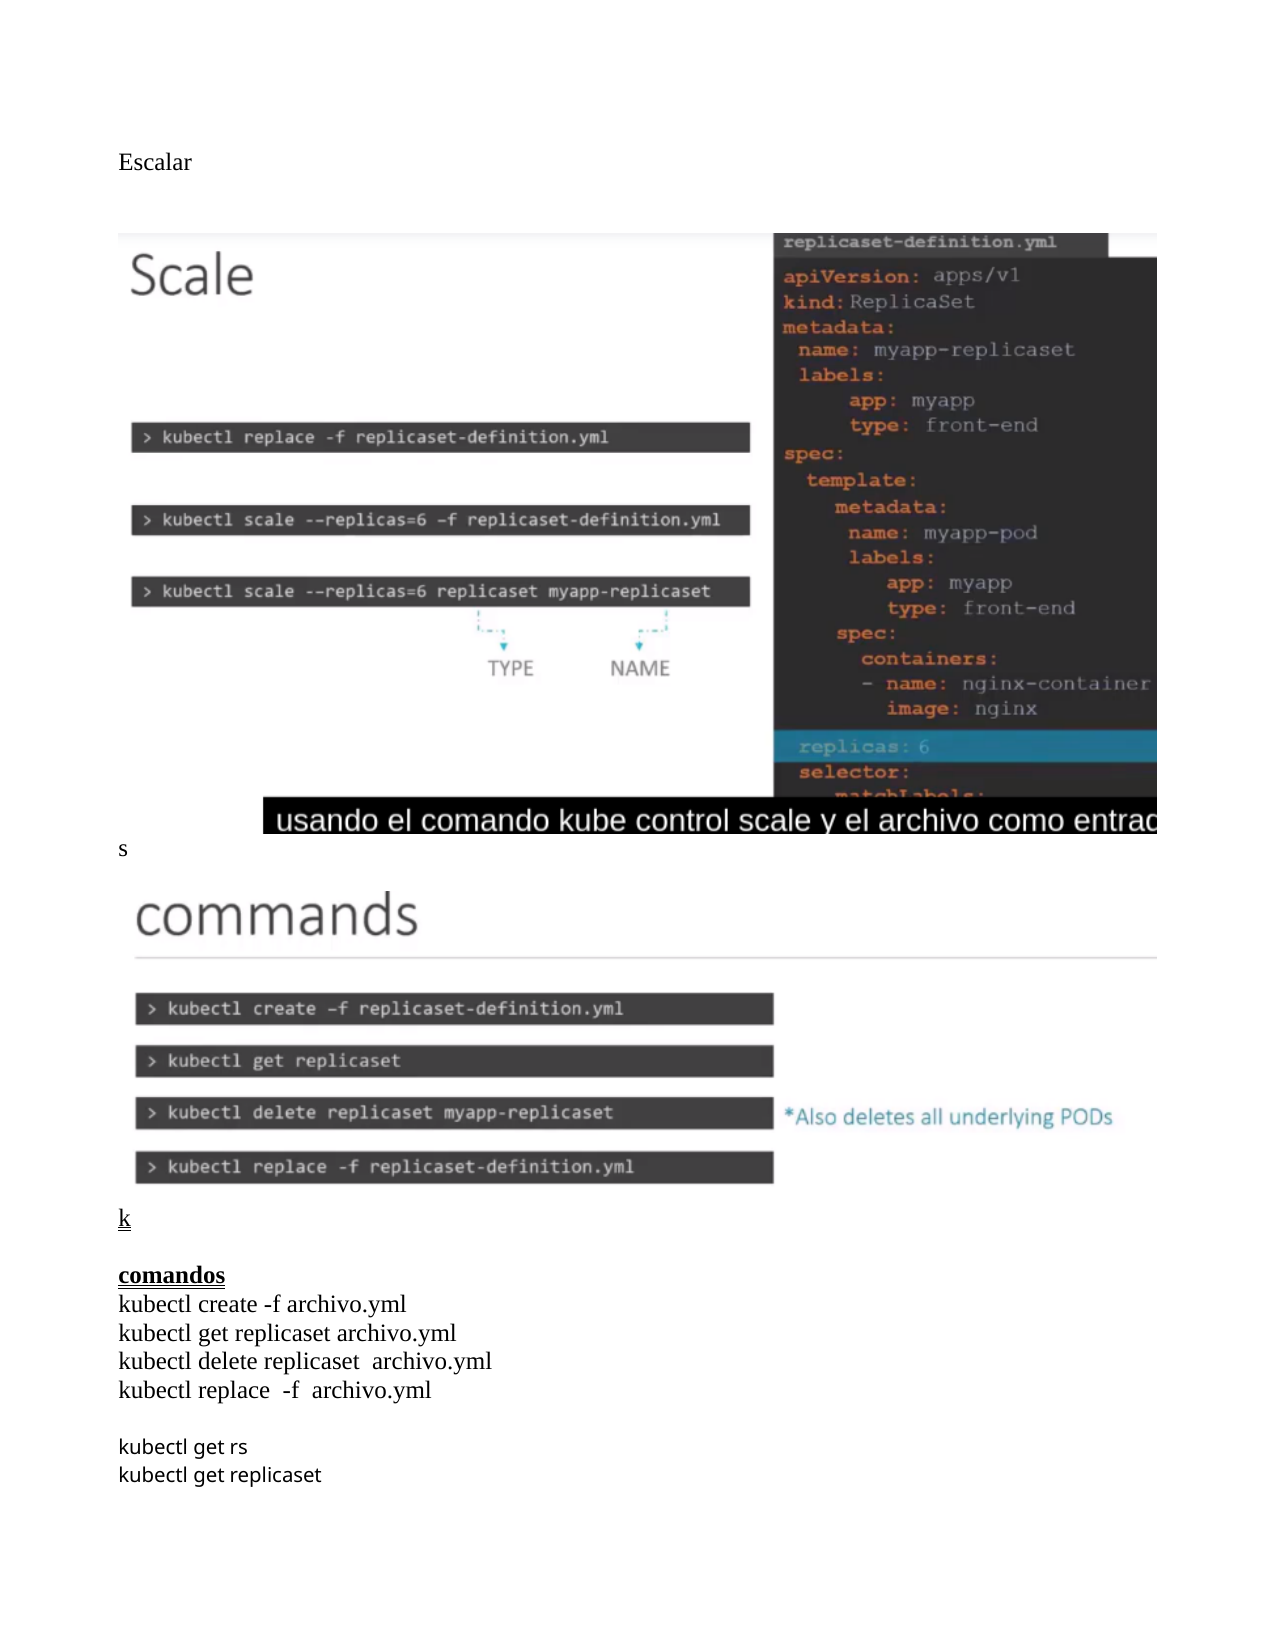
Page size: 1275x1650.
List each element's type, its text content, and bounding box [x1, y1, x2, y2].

text kubectl create -f archivo.yml [118, 1289, 1157, 1318]
text comandos [118, 1260, 1157, 1289]
text kubectl get rs [118, 1433, 1157, 1460]
picture [118, 891, 1157, 1203]
text kubectl get replicaset [118, 1460, 1157, 1488]
text kubectl delete replicaset archivo.yml [118, 1346, 1157, 1375]
picture [118, 233, 1157, 834]
text Escalar [118, 147, 1157, 176]
text s [118, 834, 1157, 862]
text kubectl get replicaset archivo.yml [118, 1318, 1157, 1346]
text kubectl replace -f archivo.yml [118, 1375, 1157, 1404]
text k [118, 1203, 1157, 1231]
